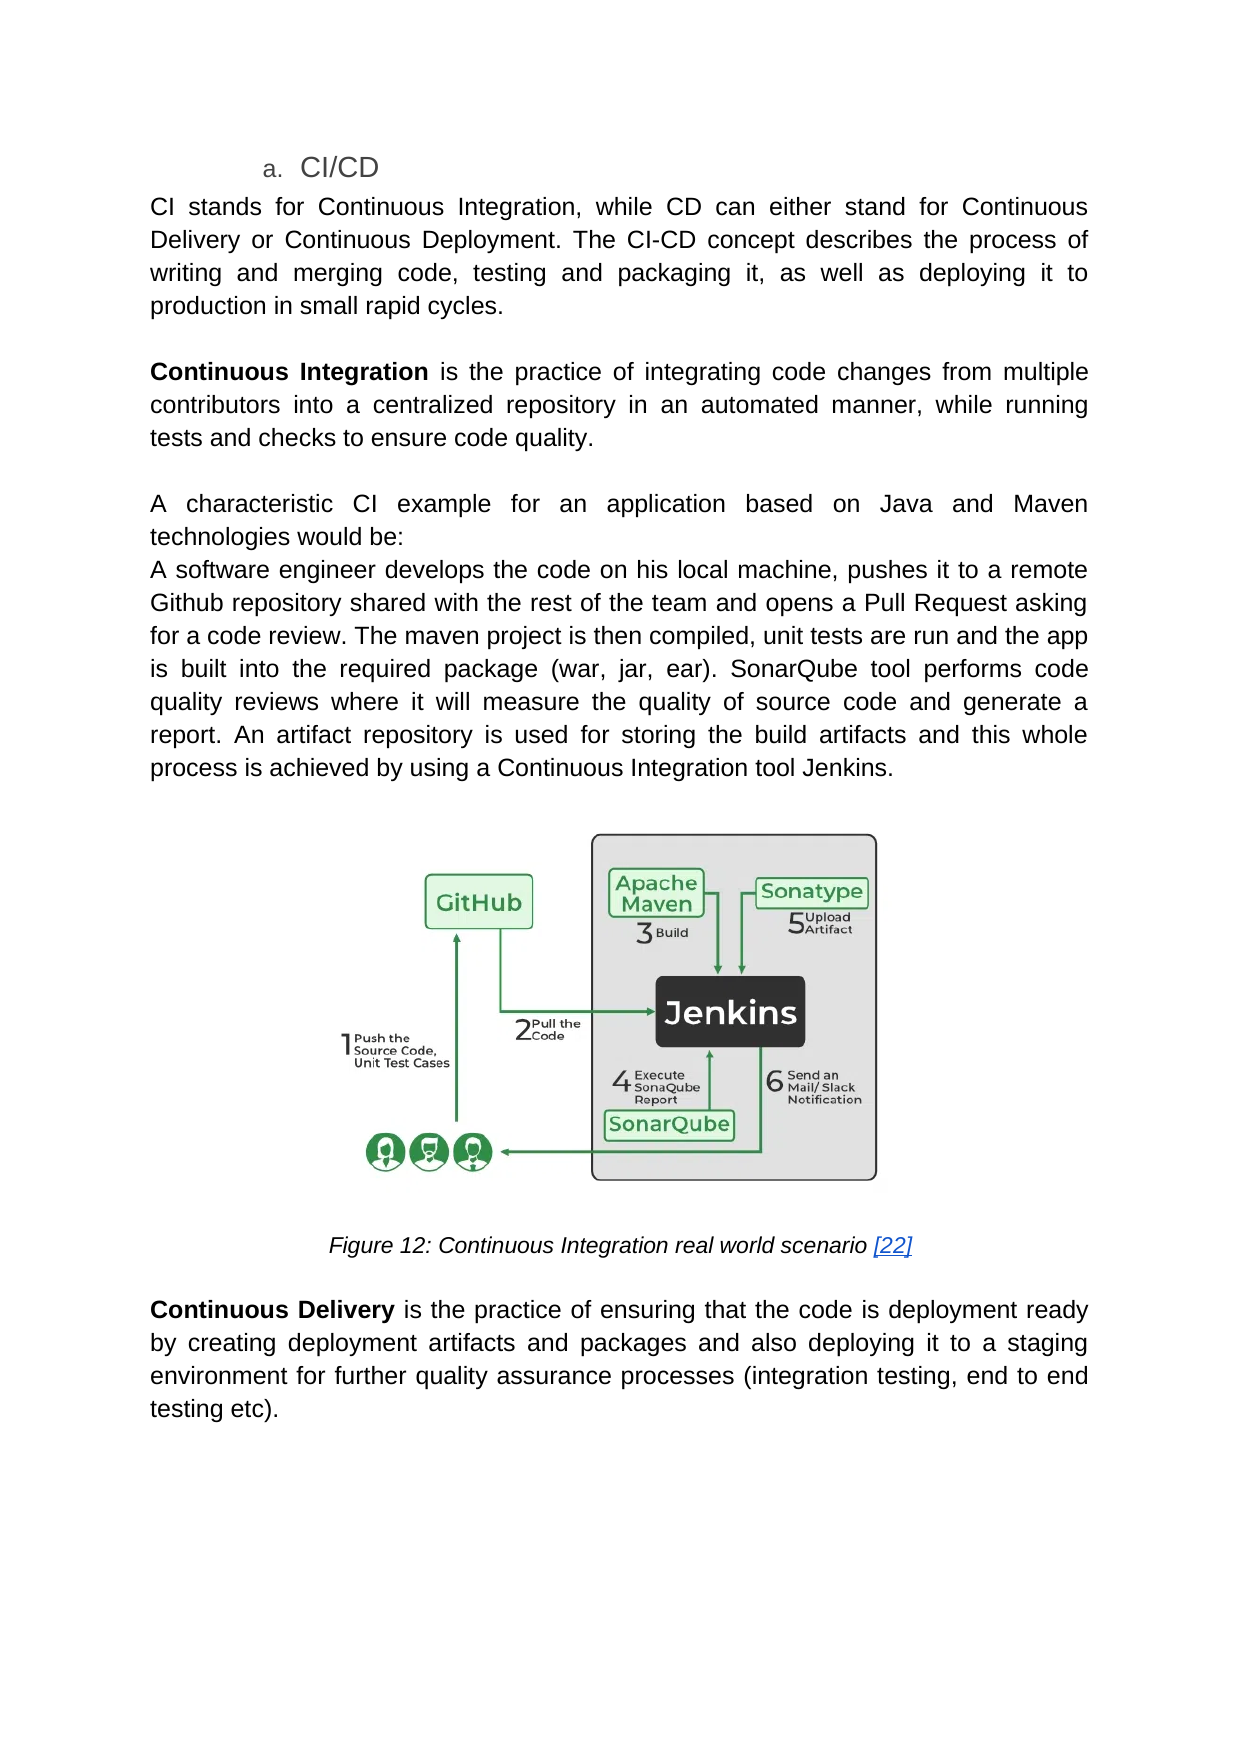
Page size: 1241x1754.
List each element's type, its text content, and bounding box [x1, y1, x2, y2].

picture [150, 786, 1091, 1228]
text Figure 12: Continuous Integration real world scenario [22] [150, 1232, 1090, 1258]
text A software engineer develops the code on his local machine, pushes it to a remote Github repository shared with the rest of the team and opens a Pull Request asking for a code review. The maven project is then compiled, unit tests are run and the app is built into the required package (war, jar, ear). SonarQube tool performs code quality reviews where it will measure the quality of source code and generate a report. An artifact repository is used for storing the build artifacts and this whole process is achieved by using a Continuous Integration tool Jenkins. [150, 555, 1090, 782]
text CI stands for Continuous Integration, while CD can either stand for Continuous Delivery or Continuous Deployment. The CI-CD concept describes the process of writing and merging code, testing and packaging it, as well as deploying it to production in small rapid cycles. [150, 192, 1090, 320]
text A characteristic CI example for an application based on Java and Maven technologies would be: [150, 489, 1090, 551]
text Continuous Delivery is the practice of ensuring that the code is deployment ready by creating deployment artifacts and packages and also deploying it to a staging environment for further quality assurance processes (integration testing, end to end testing etc). [150, 1295, 1090, 1423]
text Continuous Integration is the practice of integrating code changes from multiple contributors into a centralized repository in an automated manner, while running tests and checks to ensure code quality. [150, 357, 1090, 452]
subtitle CI/CD [262, 150, 1090, 183]
